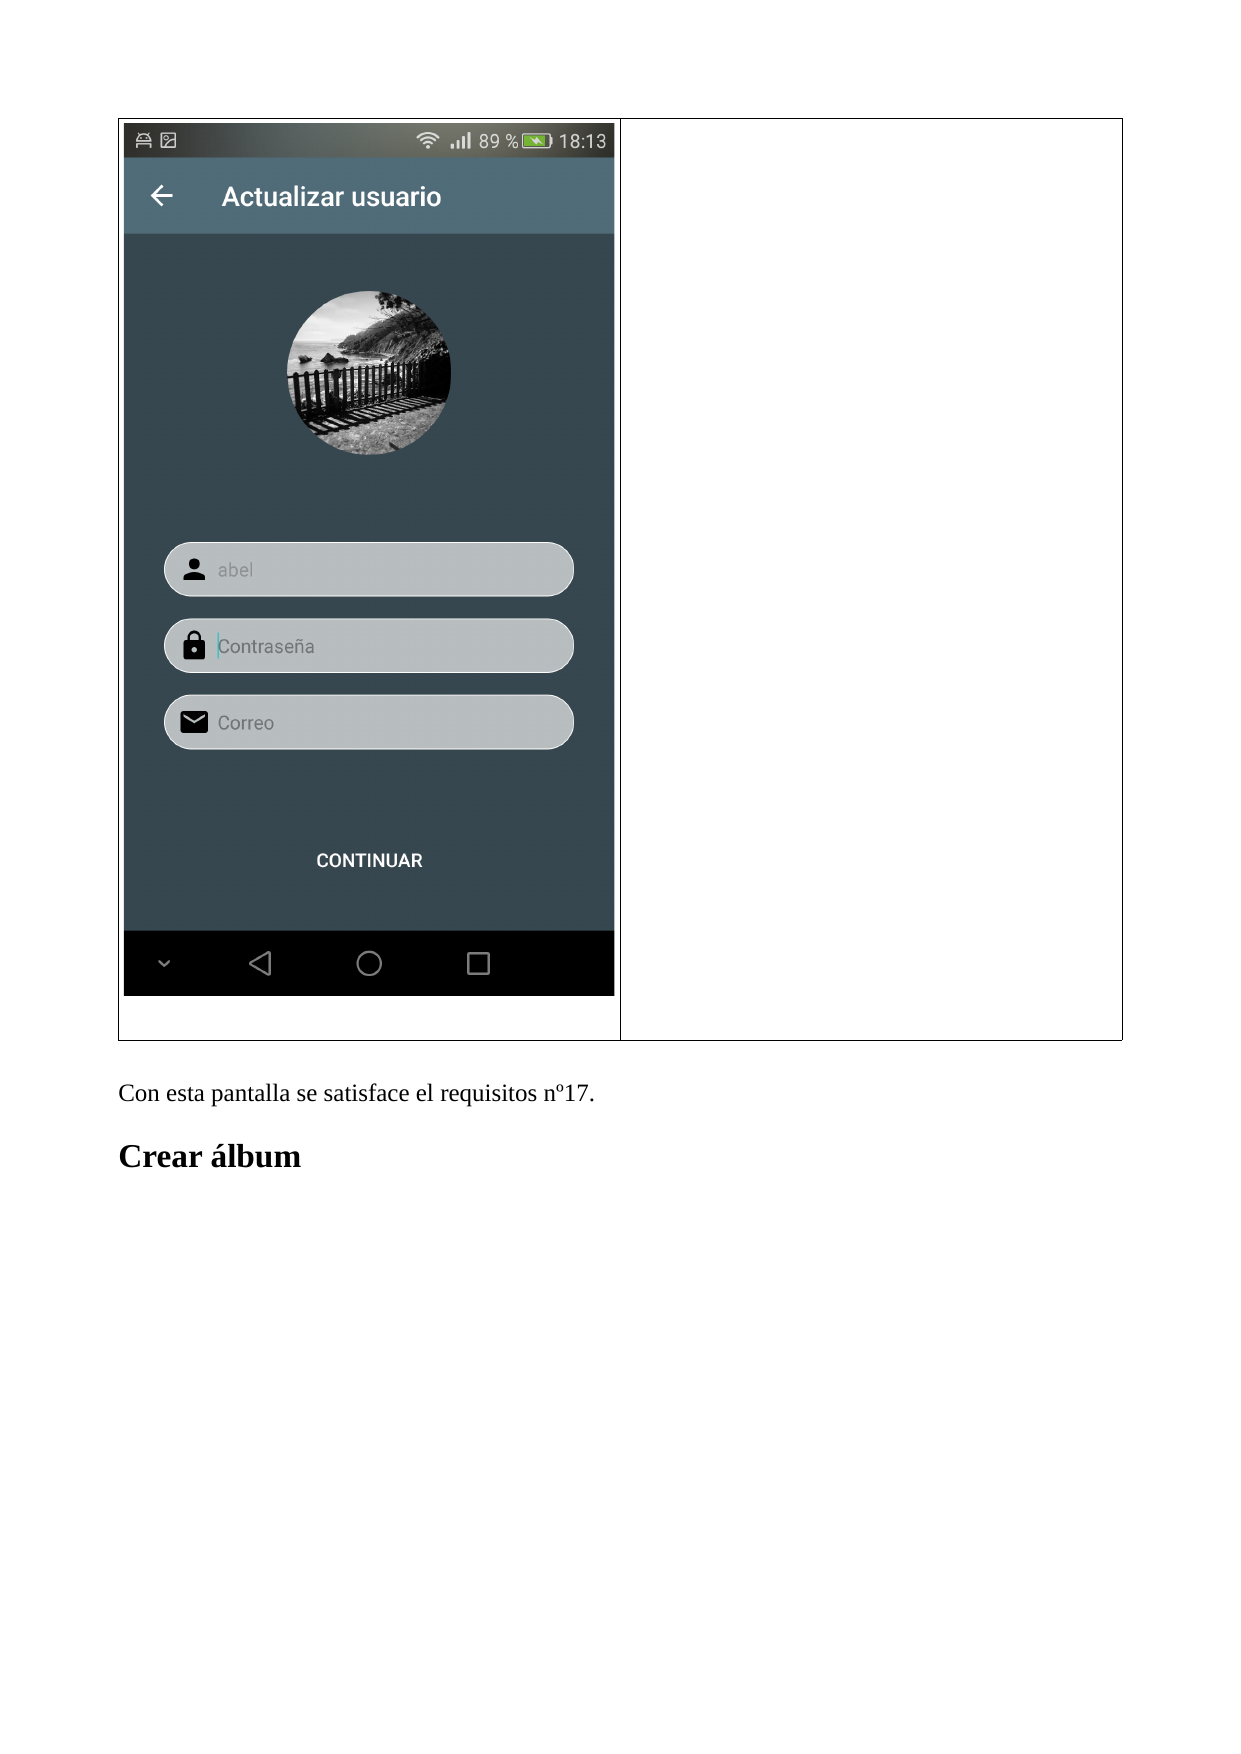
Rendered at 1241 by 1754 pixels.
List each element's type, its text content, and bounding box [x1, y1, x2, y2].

table_header [621, 119, 1122, 1040]
picture [123, 123, 615, 996]
text Con esta pantalla se satisface el requisitos nº17. [118, 1078, 1122, 1107]
table_header [119, 119, 620, 1040]
text Crear álbum [118, 1136, 1122, 1174]
